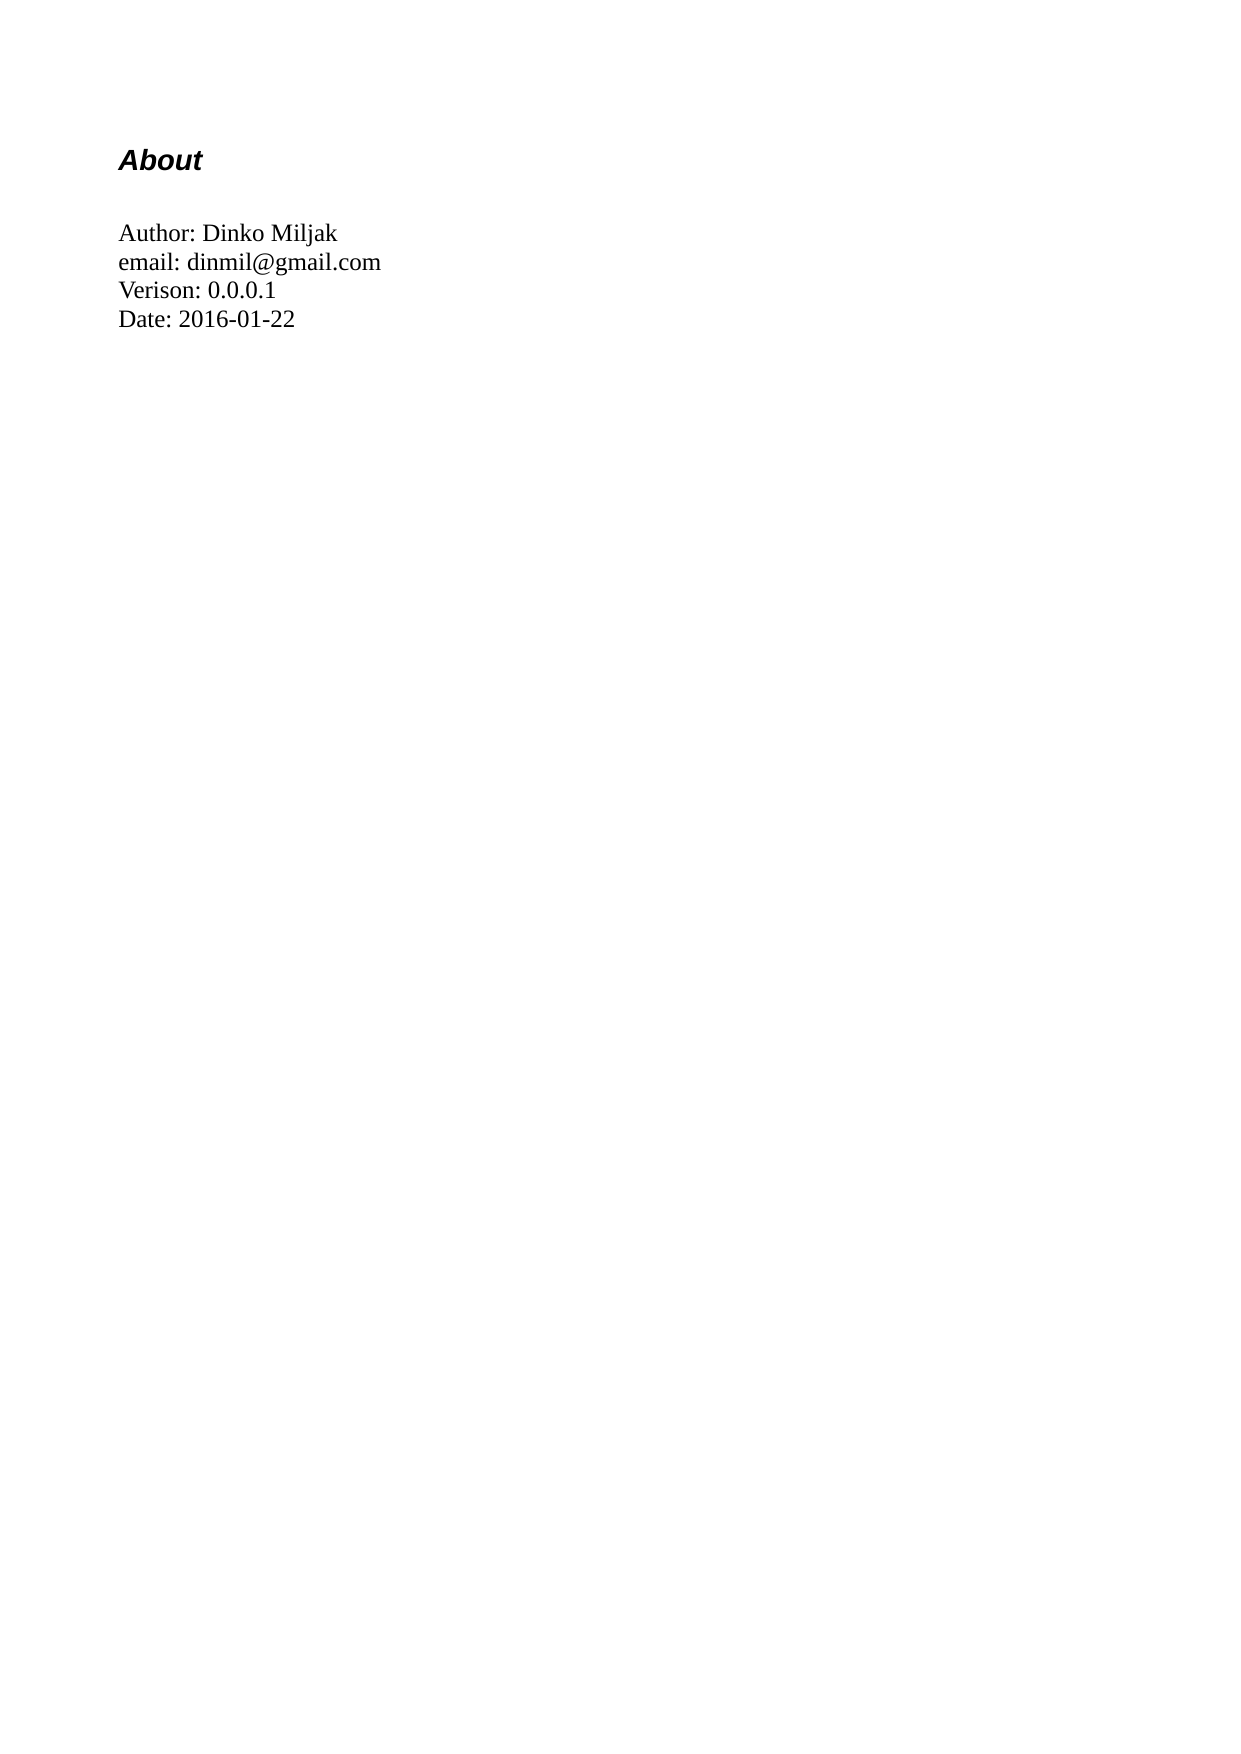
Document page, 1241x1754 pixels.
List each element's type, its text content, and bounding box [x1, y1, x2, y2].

text Date: 2016-01-22 [118, 304, 1122, 333]
text Author: Dinko Miljak [118, 218, 1122, 247]
text email: dinmil@gmail.com [118, 247, 1122, 275]
subtitle About [118, 143, 1122, 177]
text Verison: 0.0.0.1 [118, 275, 1122, 304]
